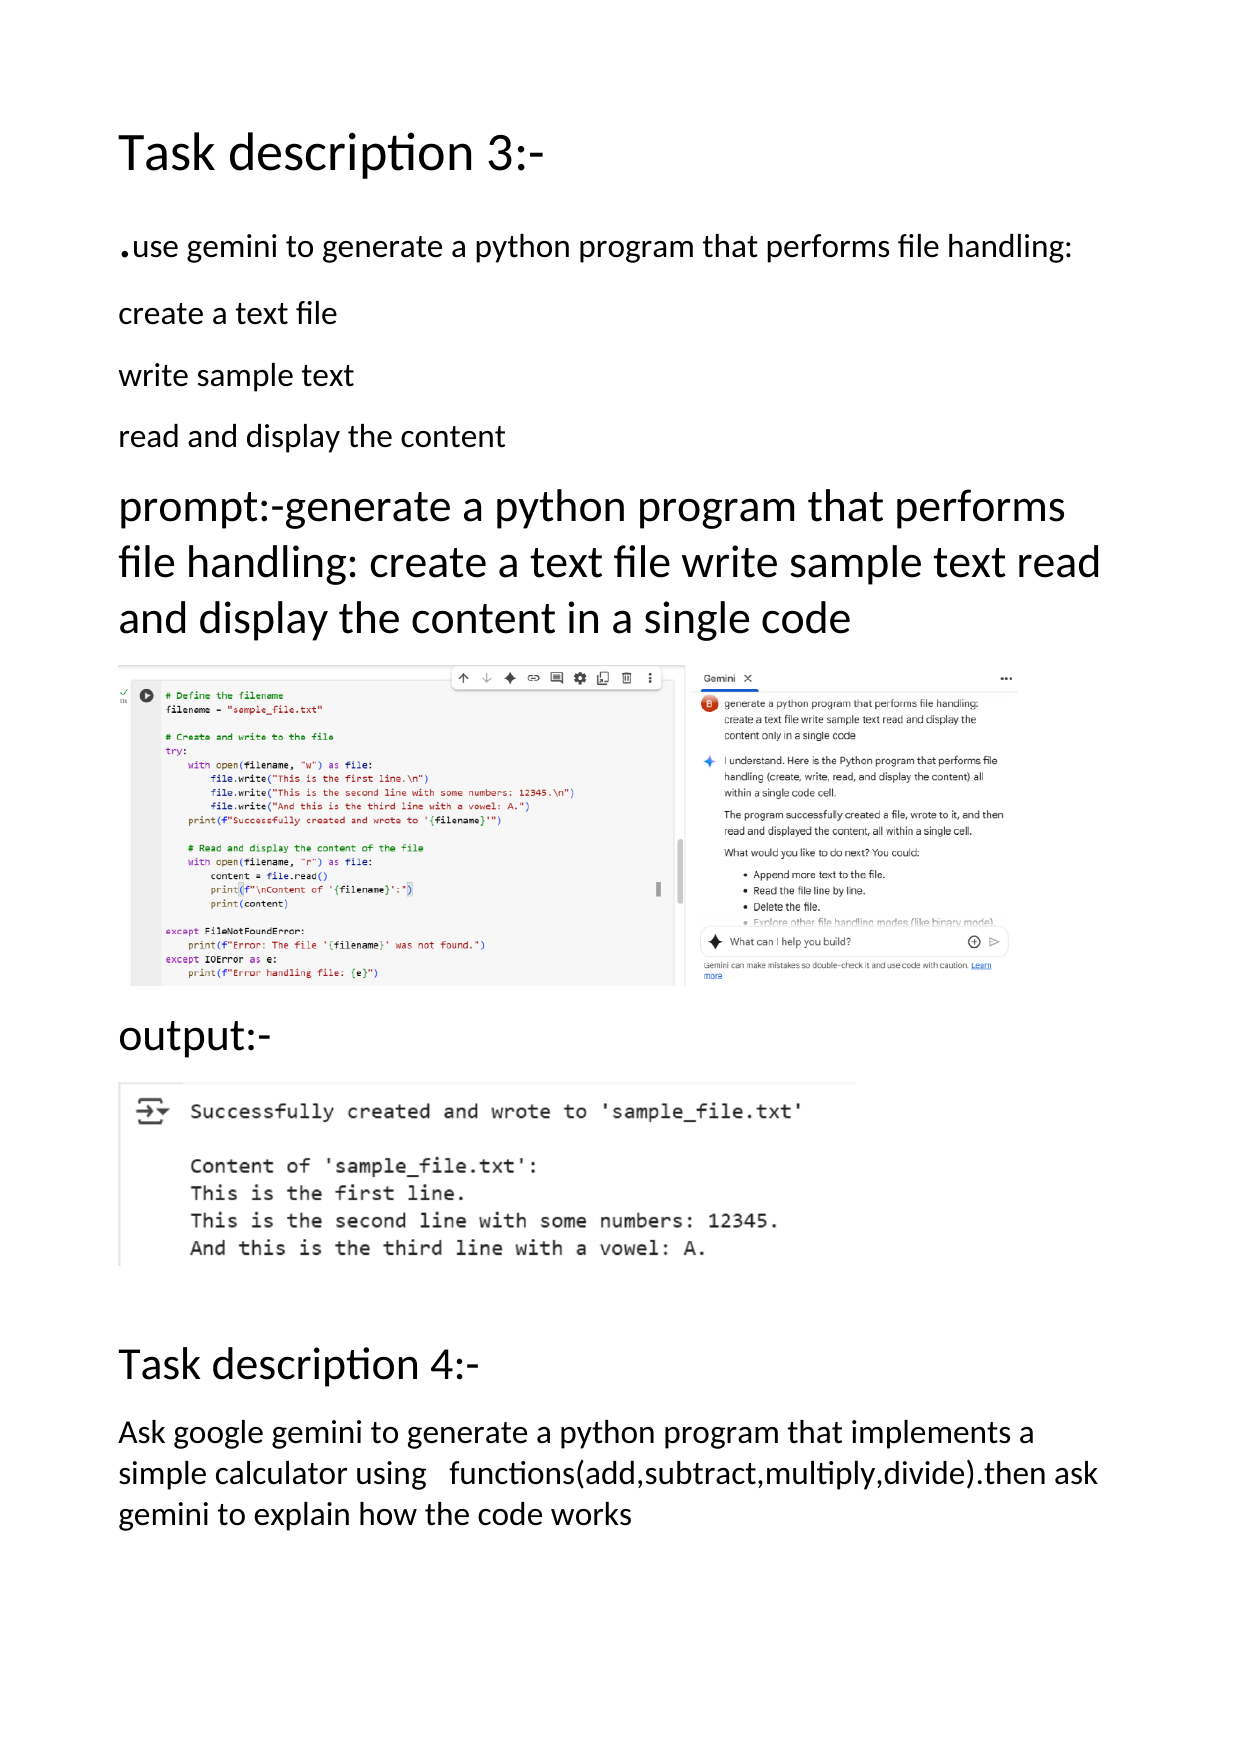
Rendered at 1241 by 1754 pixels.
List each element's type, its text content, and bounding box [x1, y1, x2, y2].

text Task description 4:- [118, 1335, 1122, 1391]
text .use gemini to generate a python program that performs file handling: [118, 205, 1122, 271]
text prompt:-generate a python program that performs file handling: create a text file write sample text read and display the content in a single code [118, 477, 1122, 644]
text read and display the content [118, 415, 1122, 456]
text create a text file [118, 292, 1122, 333]
text write sample text [118, 354, 1122, 394]
text Ask google gemini to generate a python program that implements a simple calculator using functions(add,subtract,multiply,divide).then ask gemini to explain how the code works [118, 1412, 1122, 1534]
text output:- [118, 1006, 1122, 1062]
text Task description 3:- [118, 118, 1122, 184]
